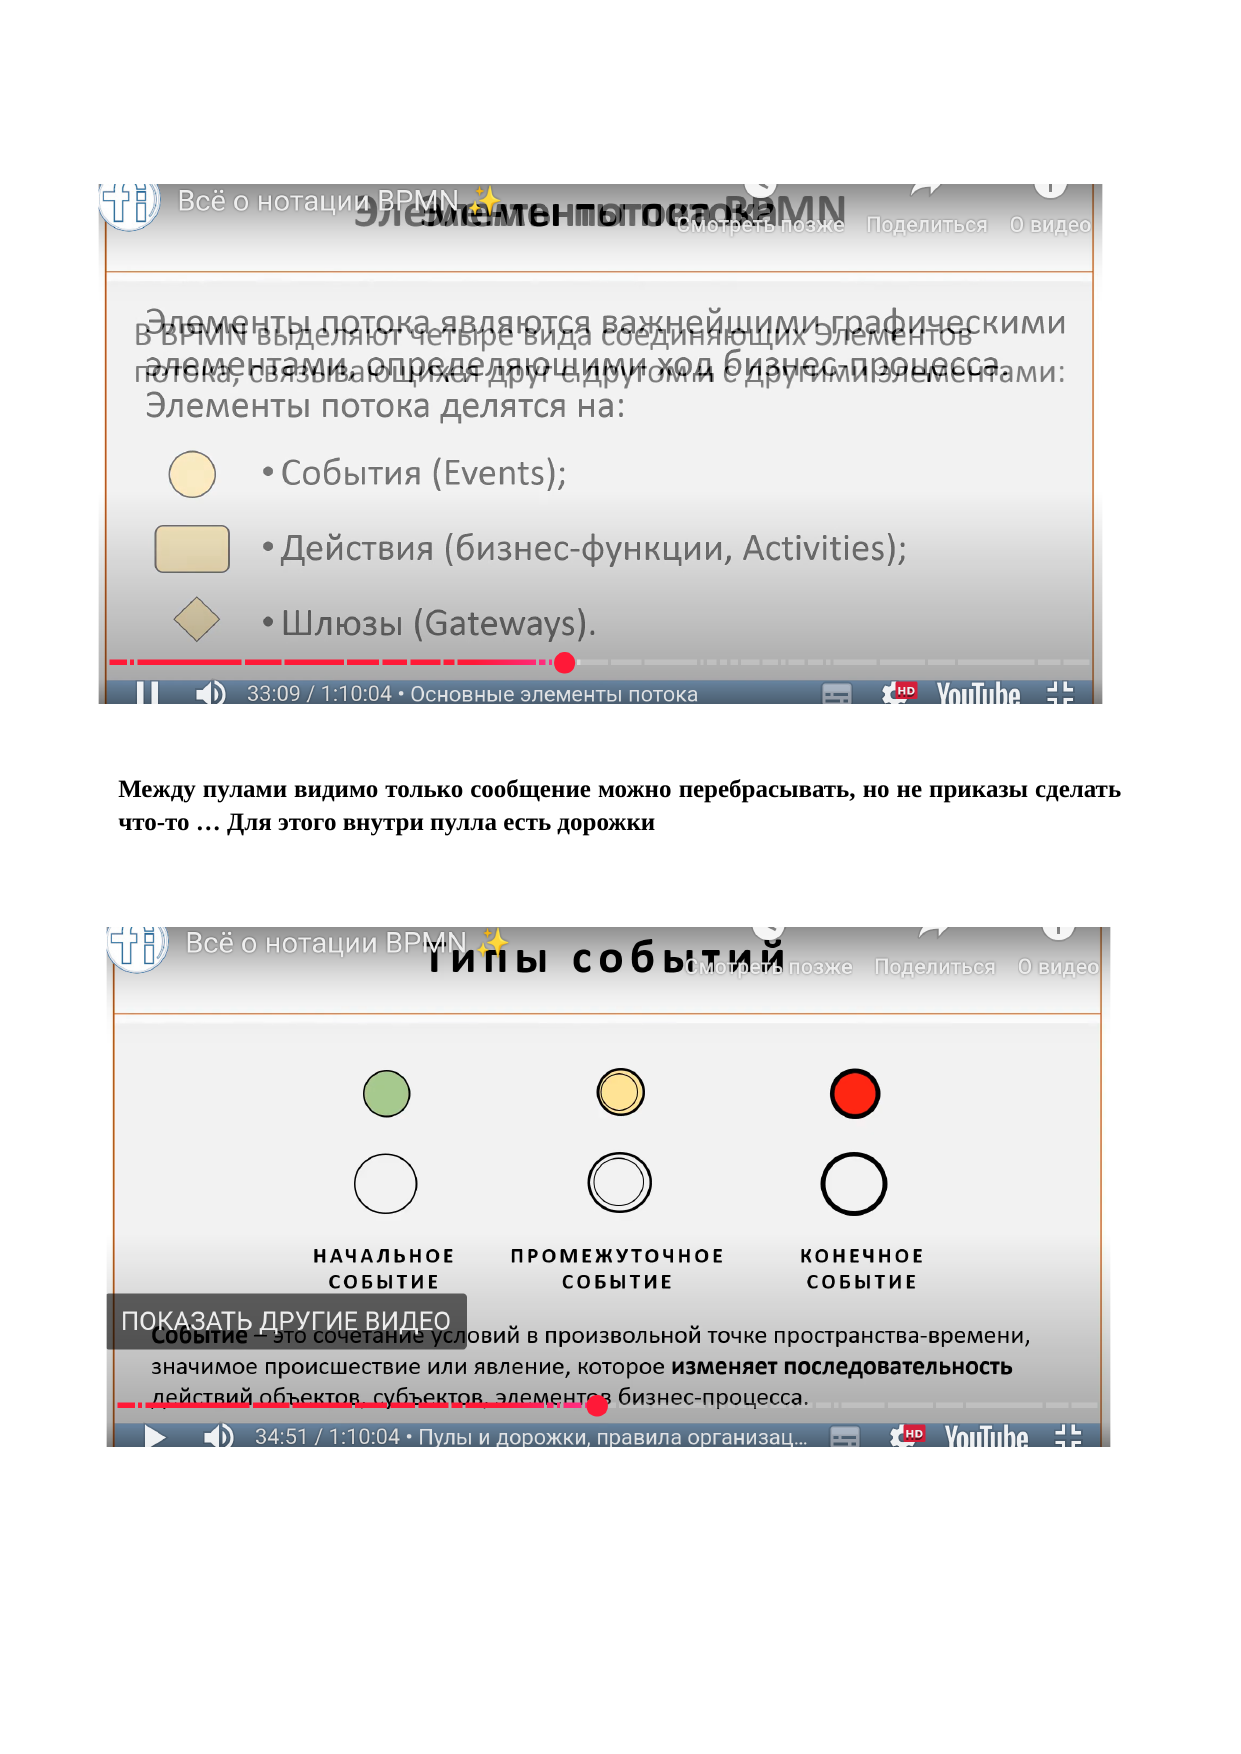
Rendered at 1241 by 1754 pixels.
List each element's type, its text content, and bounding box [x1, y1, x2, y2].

text Между пулами видимо только сообщение можно перебрасывать, но не приказы сделать что-то … Для этого внутри пулла есть дорожки [118, 774, 1122, 836]
picture [98, 184, 1103, 704]
picture [106, 927, 1111, 1447]
